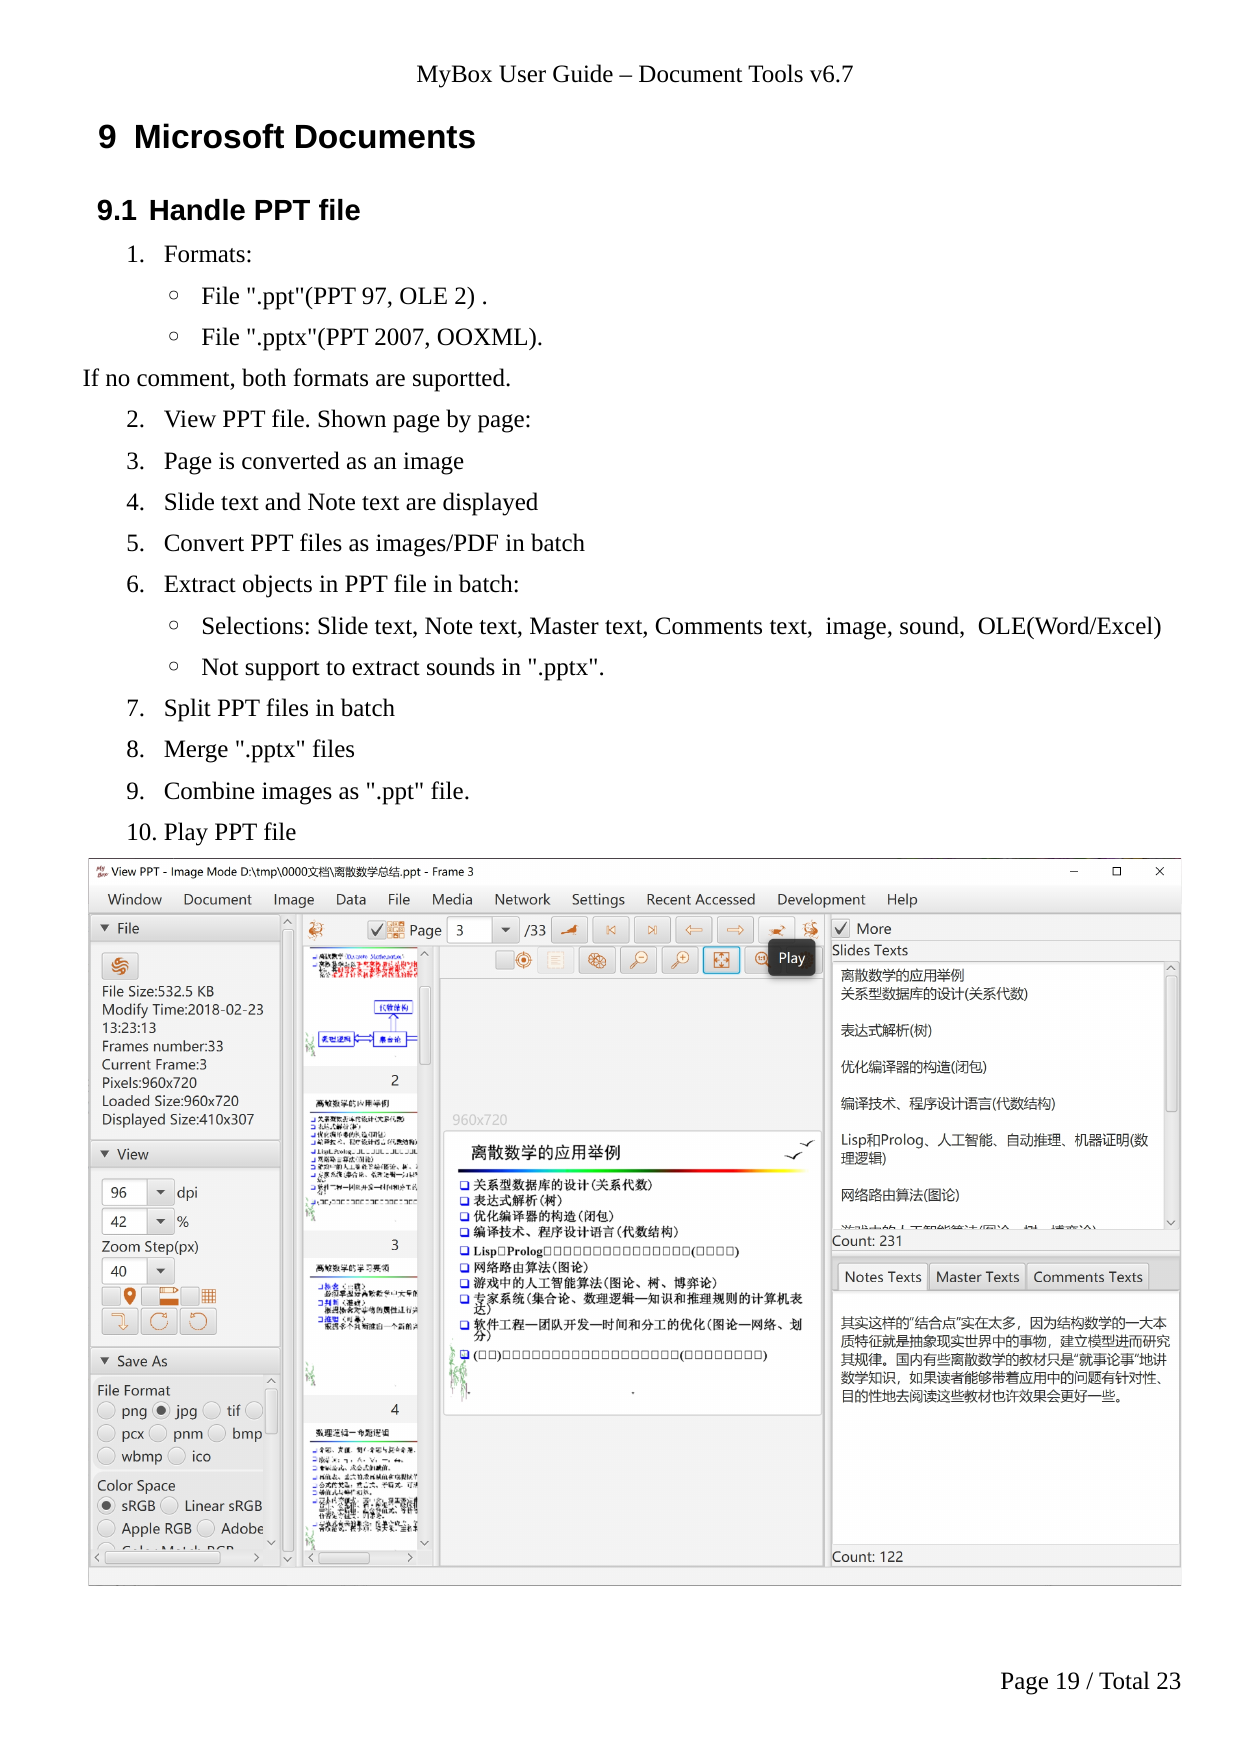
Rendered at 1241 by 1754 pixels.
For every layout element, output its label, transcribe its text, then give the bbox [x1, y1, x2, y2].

text If no comment, both formats are suportted. [1, 363, 1181, 392]
list Page is converted as an image [126, 446, 1181, 474]
list Formats: [126, 239, 1181, 268]
list File ".ppt"(PPT 97, OLE 2) . [163, 281, 1181, 309]
list Extract objects in PPT file in batch: [126, 569, 1181, 598]
list Slide text and Note text are displayed [126, 487, 1181, 516]
list Split PPT files in batch [126, 693, 1181, 722]
list File ".pptx"(PPT 2007, OOXML). [163, 322, 1181, 351]
list Merge ".pptx" files [126, 734, 1181, 763]
list Selections: Slide text, Note text, Master text, Comments text, image, sound, OLE(Word/Excel) [163, 611, 1181, 639]
subtitle Microsoft Documents [88, 117, 1181, 156]
list Combine images as ".ppt" file. [126, 776, 1181, 804]
list Play PPT file [126, 817, 1181, 846]
list Not support to extract sounds in ".pptx". [163, 652, 1181, 681]
picture [88, 858, 1182, 1586]
list View PPT file. Shown page by page: [126, 404, 1181, 433]
list Convert PPT files as images/PDF in batch [126, 528, 1181, 557]
subtitle Handle PPT file [88, 193, 1181, 227]
